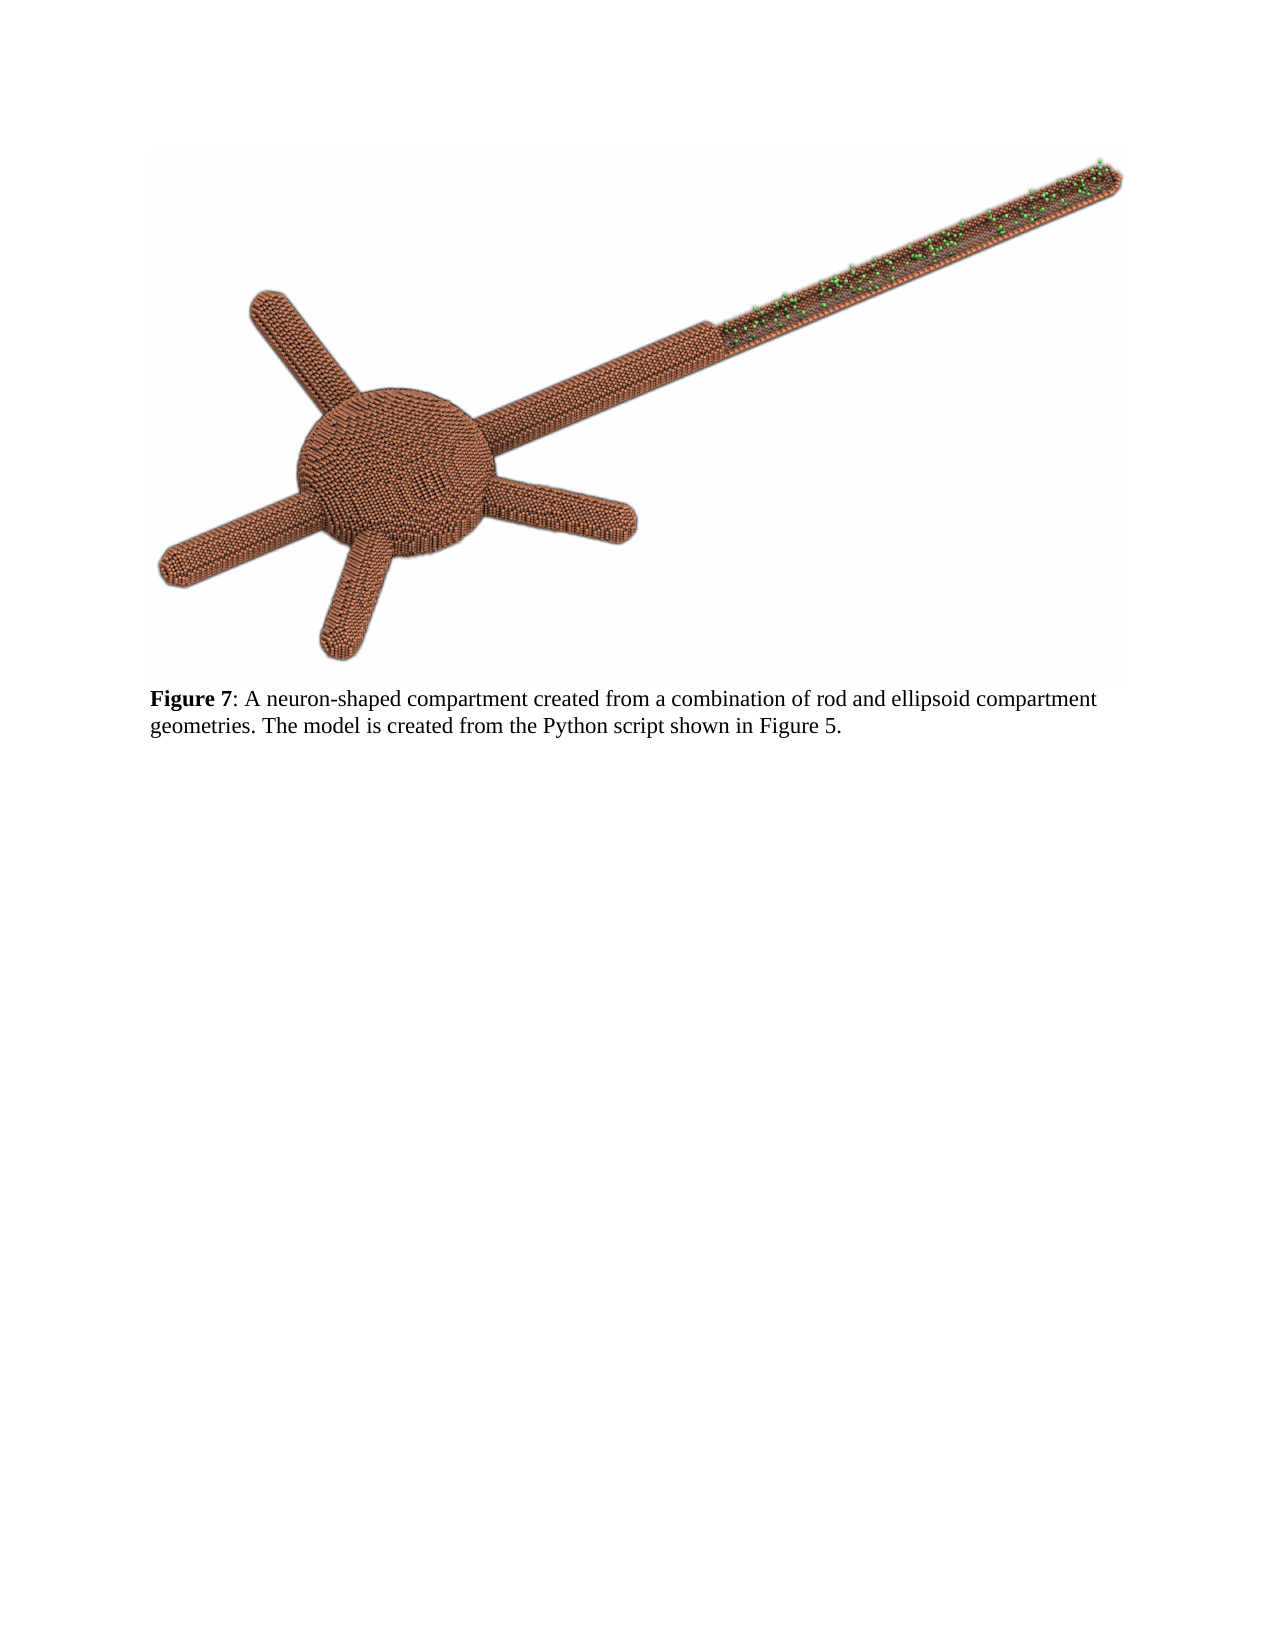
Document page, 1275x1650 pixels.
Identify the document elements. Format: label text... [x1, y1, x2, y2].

text Figure 7: A neuron-shaped compartment created from a combination of rod and ellipsoid compartment geometries. The model is created from the Python script shown in Figure 5. [150, 686, 1125, 738]
picture [150, 150, 1125, 686]
